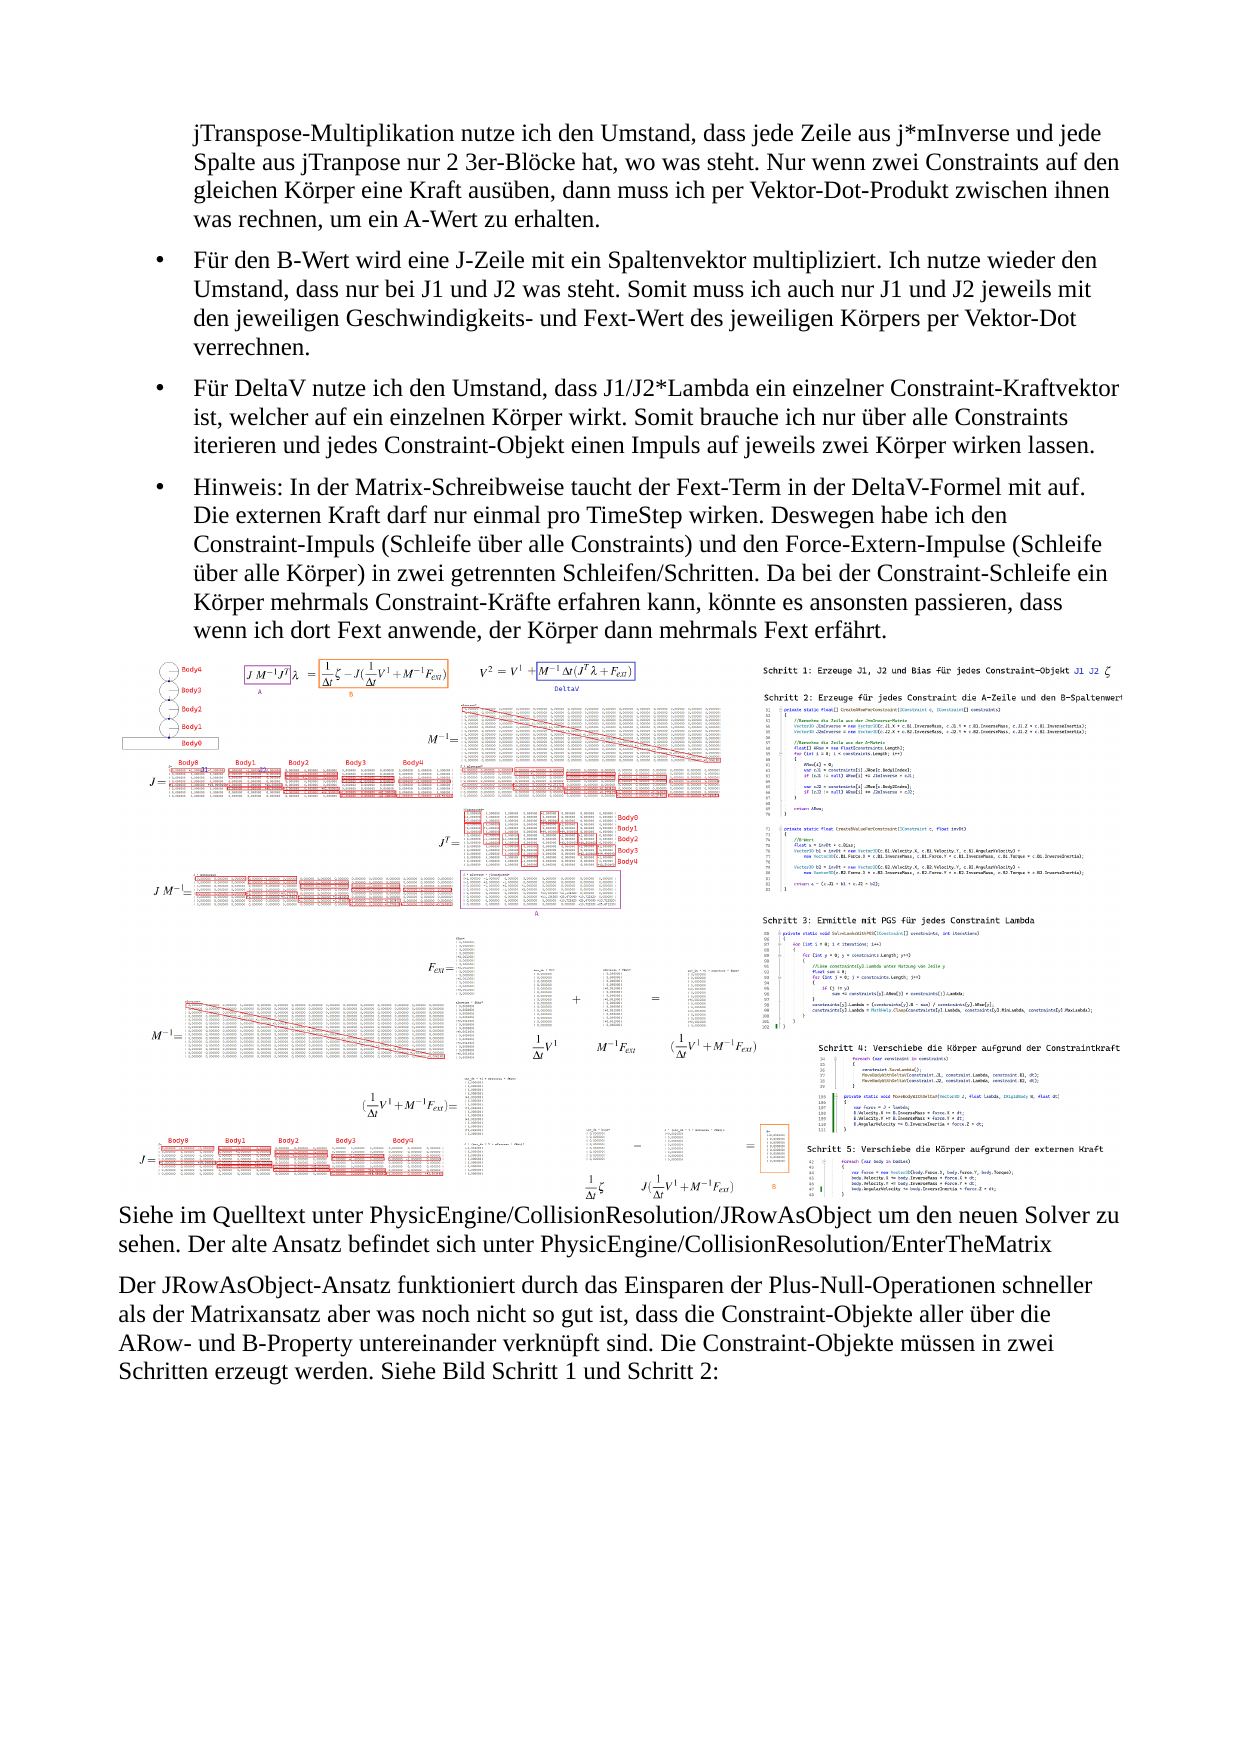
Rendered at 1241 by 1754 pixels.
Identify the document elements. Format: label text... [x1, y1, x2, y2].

list Für den B-Wert wird eine J-Zeile mit ein Spaltenvektor multipliziert. Ich nutze wieder den Umstand, dass nur bei J1 und J2 was steht. Somit muss ich auch nur J1 und J2 jeweils mit den jeweiligen Geschwindigkeits- und Fext-Wert des jeweiligen Körpers per Vektor-Dot verrechnen. [156, 246, 1122, 361]
text Siehe im Quelltext unter PhysicEngine/CollisionResolution/JRowAsObject um den neuen Solver zu sehen. Der alte Ansatz befindet sich unter PhysicEngine/CollisionResolution/EnterTheMatrix [118, 1201, 1122, 1258]
picture [118, 656, 1123, 1201]
list Hinweis: In der Matrix-Schreibweise taucht der Fext-Term in der DeltaV-Formel mit auf. Die externen Kraft darf nur einmal pro TimeStep wirken. Deswegen habe ich den Constraint-Impuls (Schleife über alle Constraints) und den Force-Extern-Impulse (Schleife über alle Körper) in zwei getrennten Schleifen/Schritten. Da bei der Constraint-Schleife ein Körper mehrmals Constraint-Kräfte erfahren kann, könnte es ansonsten passieren, dass wenn ich dort Fext anwende, der Körper dann mehrmals Fext erfährt. [156, 472, 1122, 644]
text Der JRowAsObject-Ansatz funktioniert durch das Einsparen der Plus-Null-Operationen schneller als der Matrixansatz aber was noch nicht so gut ist, dass die Constraint-Objekte aller über die ARow- und B-Property untereinander verknüpft sind. Die Constraint-Objekte müssen in zwei Schritten erzeugt werden. Siehe Bild Schritt 1 und Schritt 2: [118, 1270, 1122, 1385]
list Für DeltaV nutze ich den Umstand, dass J1/J2*Lambda ein einzelner Constraint-Kraftvektor ist, welcher auf ein einzelnen Körper wirkt. Somit brauche ich nur über alle Constraints iterieren und jedes Constraint-Objekt einen Impuls auf jeweils zwei Körper wirken lassen. [156, 373, 1122, 459]
list jTranspose-Multiplikation nutze ich den Umstand, dass jede Zeile aus j*mInverse und jede Spalte aus jTranpose nur 2 3er-Blöcke hat, wo was steht. Nur wenn zwei Constraints auf den gleichen Körper eine Kraft ausüben, dann muss ich per Vektor-Dot-Produkt zwischen ihnen was rechnen, um ein A-Wert zu erhalten. [156, 118, 1122, 233]
